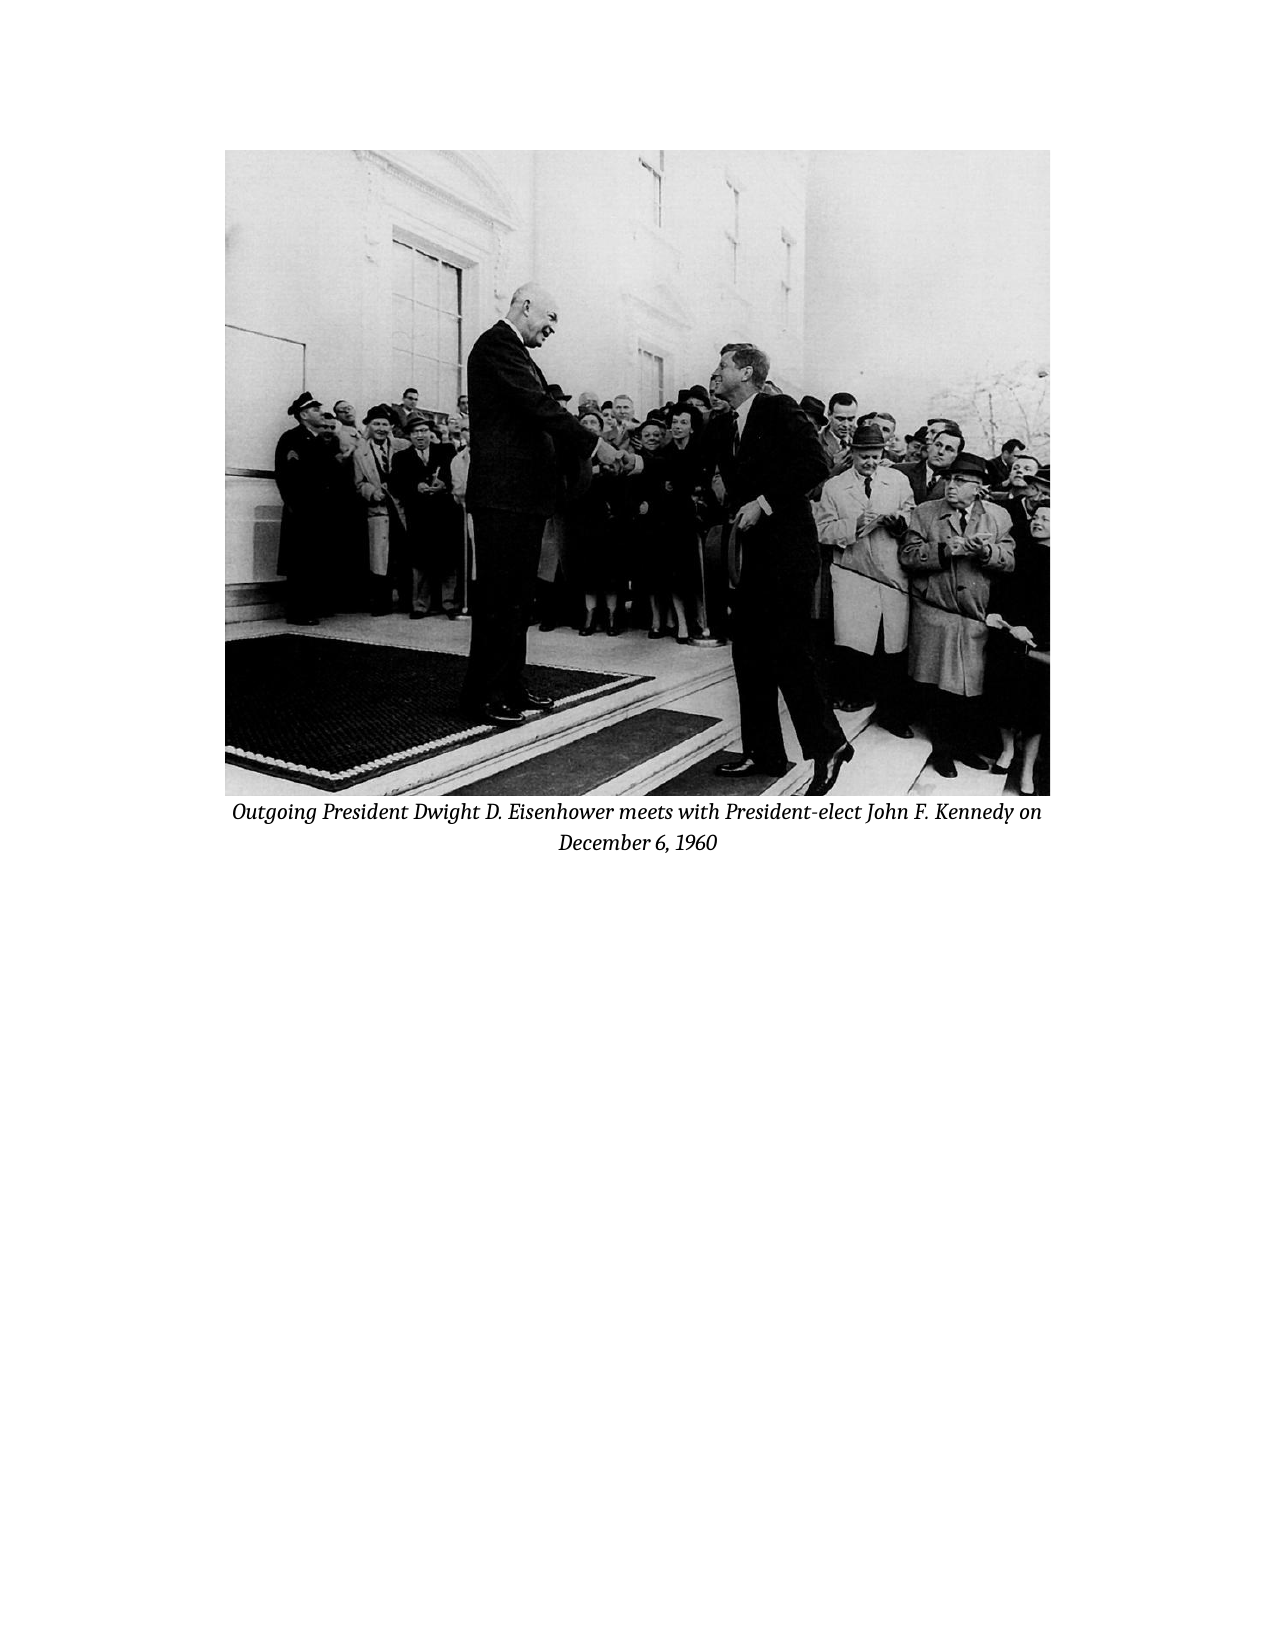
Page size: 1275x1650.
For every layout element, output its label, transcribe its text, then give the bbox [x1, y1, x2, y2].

text Outgoing President Dwight D. Eisenhower meets with President-elect John F. Kennedy on December 6, 1960 [187, 150, 1087, 856]
picture [225, 150, 1050, 796]
